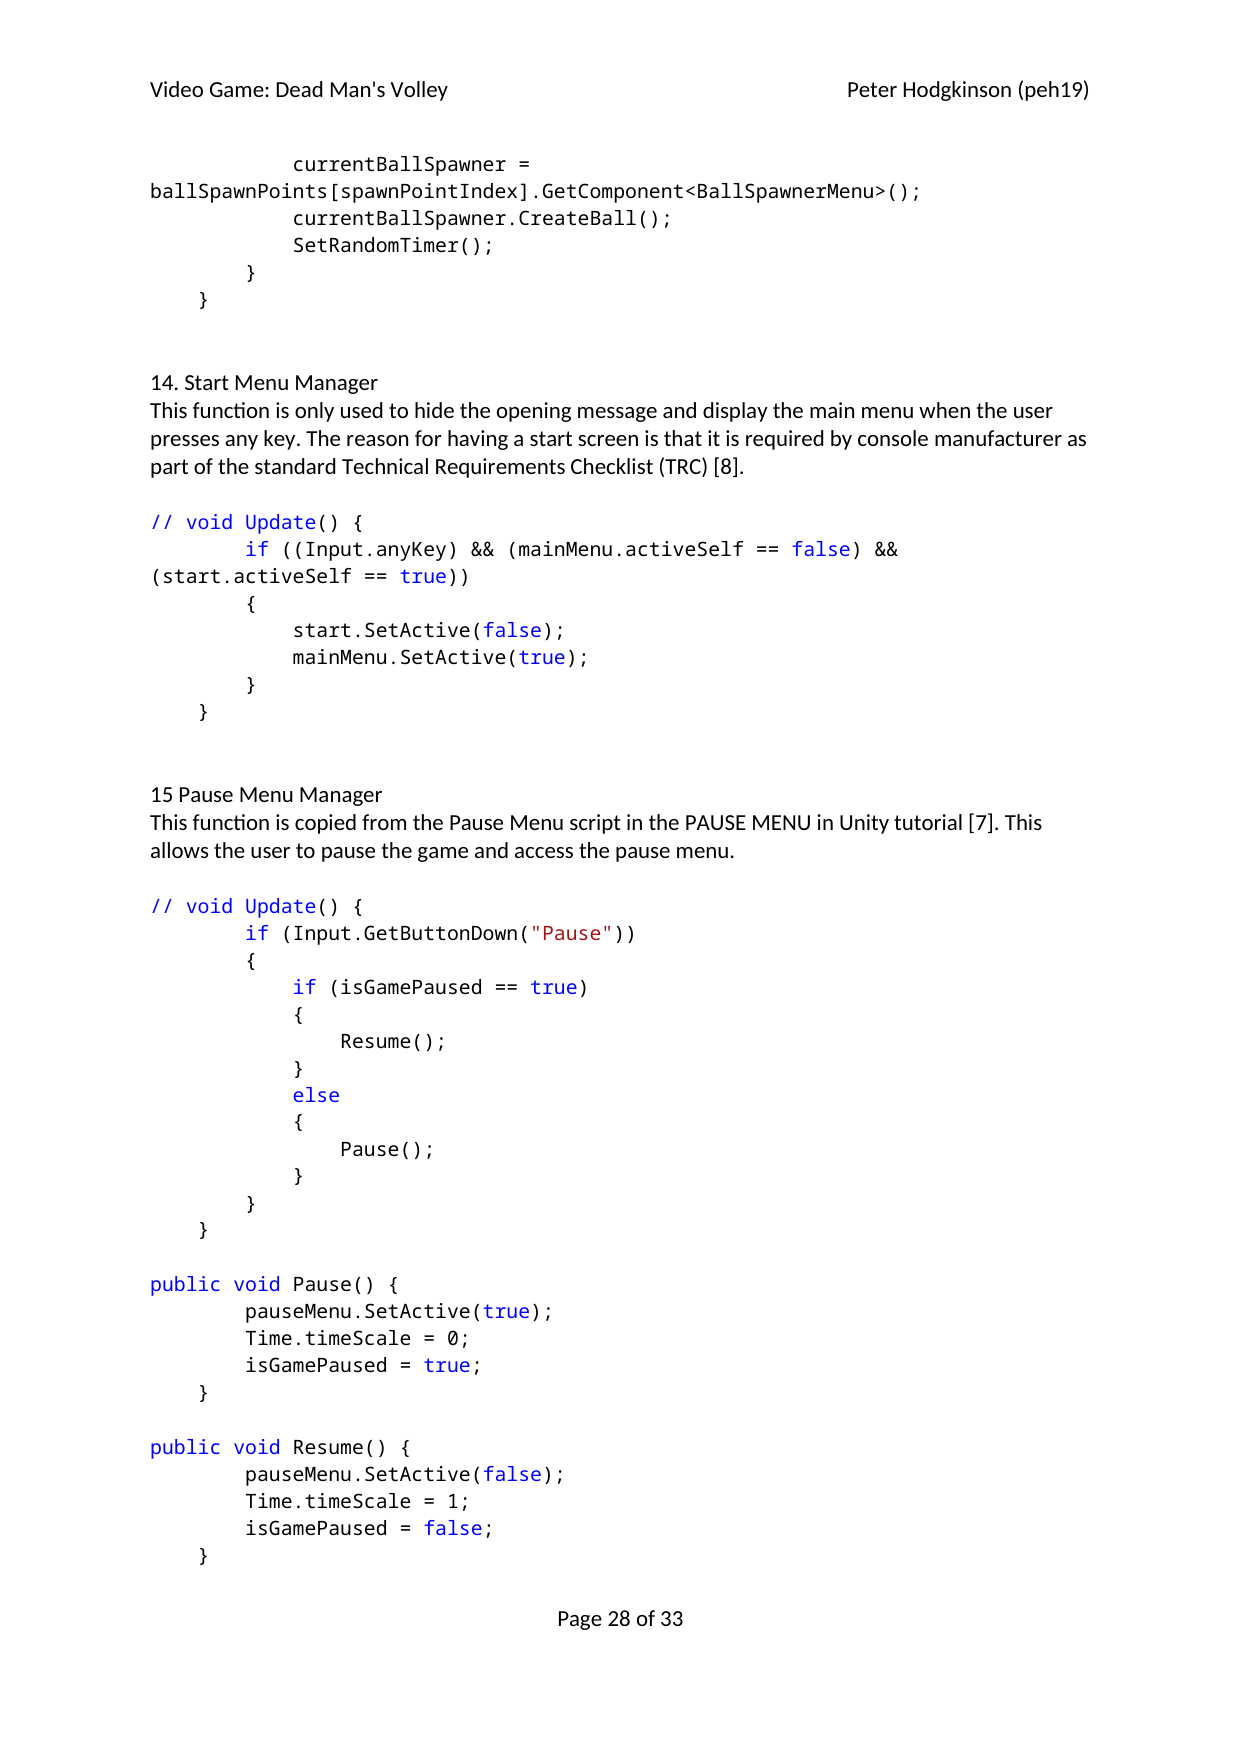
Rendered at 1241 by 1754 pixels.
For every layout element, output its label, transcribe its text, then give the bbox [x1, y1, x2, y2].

text } [150, 1189, 1090, 1216]
text isGamePaused = false; [150, 1514, 1090, 1542]
text if ((Input.anyKey) && (mainMenu.activeSelf == false) && (start.activeSelf == true)) [150, 535, 1090, 589]
text currentBallSpawner = ballSpawnPoints[spawnPointIndex].GetComponent<BallSpawnerMenu>(); [150, 150, 1090, 204]
text pauseMenu.SetActive(false); [150, 1461, 1090, 1488]
text Resume(); [150, 1027, 1090, 1054]
text currentBallSpawner.CreateBall(); [150, 204, 1090, 231]
text } [150, 258, 1090, 285]
text } [150, 1054, 1090, 1081]
text } [150, 670, 1090, 697]
text } [150, 285, 1090, 312]
text else [150, 1081, 1090, 1108]
text } [150, 1162, 1090, 1189]
text } [150, 1542, 1090, 1568]
text if (isGamePaused == true) [150, 973, 1090, 1000]
text Time.timeScale = 1; [150, 1488, 1090, 1514]
text This function is only used to hide the opening message and display the main menu when the user presses any key. The reason for having a start screen is that it is required by console manufacturer as part of the standard Technical Requirements Checklist (TRC) [8]. [150, 396, 1090, 480]
text 15 Pause Menu Manager [150, 780, 1090, 808]
text } [150, 697, 1090, 724]
text } [150, 1379, 1090, 1406]
text Pause(); [150, 1135, 1090, 1162]
text { [150, 589, 1090, 616]
text 14. Start Menu Manager [150, 368, 1090, 396]
text SetRandomTimer(); [150, 231, 1090, 258]
text public void Pause() { [150, 1271, 1090, 1298]
text mainMenu.SetActive(true); [150, 643, 1090, 670]
text pauseMenu.SetActive(true); [150, 1298, 1090, 1325]
text } [150, 1216, 1090, 1243]
text if (Input.GetButtonDown("Pause")) [150, 919, 1090, 946]
text { [150, 1000, 1090, 1027]
text // void Update() { [150, 892, 1090, 919]
text start.SetActive(false); [150, 616, 1090, 643]
text // void Update() { [150, 508, 1090, 535]
text This function is copied from the Pause Menu script in the PAUSE MENU in Unity tutorial [7]. This allows the user to pause the game and access the pause menu. [150, 808, 1090, 864]
text Time.timeScale = 0; [150, 1325, 1090, 1352]
text { [150, 1108, 1090, 1135]
text isGamePaused = true; [150, 1352, 1090, 1379]
text { [150, 946, 1090, 973]
text public void Resume() { [150, 1434, 1090, 1461]
